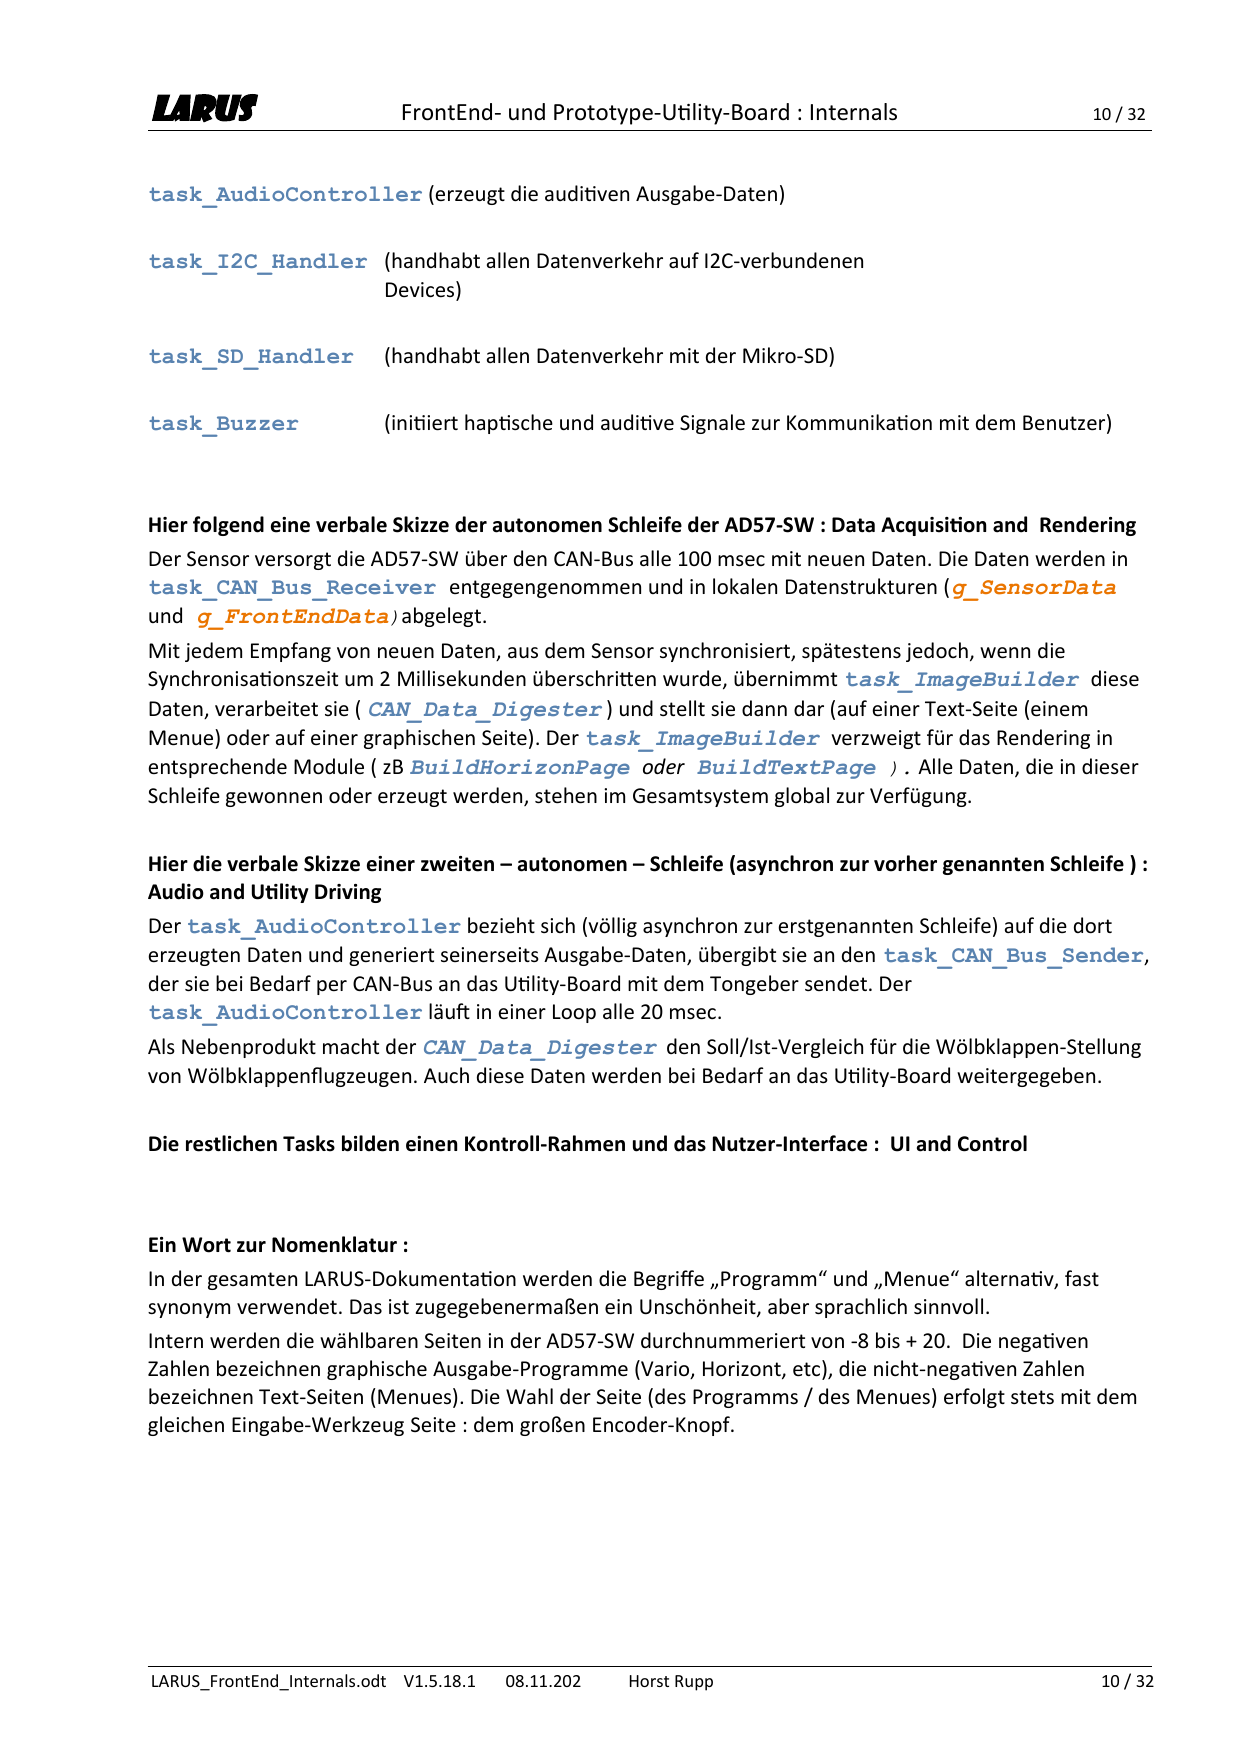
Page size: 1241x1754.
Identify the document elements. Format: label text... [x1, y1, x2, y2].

text task_SD_Handler (handhabt allen Datenverkehr mit der Mikro-SD) [148, 341, 1152, 370]
subtitle Mit jedem Empfang von neuen Daten, aus dem Sensor synchronisiert, spätestens jedoch, wenn die Synchronisationszeit um 2 Millisekunden überschritten wurde, übernimmt task_ImageBuilder diese Daten, verarbeitet sie ( CAN_Data_Digester ) und stellt sie dann dar (auf einer Text-Seite (einem Menue) oder auf einer graphischen Seite). Der task_ImageBuilder verzweigt für das Rendering in entsprechende Module ( zB BuildHorizonPage oder BuildTextPage ). Alle Daten, die in dieser Schleife gewonnen oder erzeugt werden, stehen im Gesamtsystem global zur Verfügung. [148, 636, 1152, 809]
text task_AudioController (erzeugt die auditiven Ausgabe-Daten) [148, 179, 1152, 208]
subtitle Der Sensor versorgt die AD57-SW über den CAN-Bus alle 100 msec mit neuen Daten. Die Daten werden in task_CAN_Bus_Receiver entgegengenommen und in lokalen Datenstrukturen (g_SensorData und g_FrontEndData)abgelegt. [148, 544, 1152, 631]
subtitle Intern werden die wählbaren Seiten in der AD57-SW durchnummeriert von -8 bis + 20. Die negativen Zahlen bezeichnen graphische Ausgabe-Programme (Vario, Horizont, etc), die nicht-negativen Zahlen bezeichnen Text-Seiten (Menues). Die Wahl der Seite (des Programms / des Menues) erfolgt stets mit dem gleichen Eingabe-Werkzeug Seite : dem großen Encoder-Knopf. [148, 1326, 1152, 1438]
subtitle Hier folgend eine verbale Skizze der autonomen Schleife der AD57-SW : Data Acquisition and Rendering [148, 510, 1152, 538]
subtitle Ein Wort zur Nomenklatur : [148, 1231, 1152, 1258]
text task_I2C_Handler (handhabt allen Datenverkehr auf I2C-verbundenen Devices) [148, 246, 1152, 303]
text Als Nebenprodukt macht der CAN_Data_Digester den Soll/Ist-Vergleich für die Wölbklappen-Stellung von Wölbklappenflugzeugen. Auch diese Daten werden bei Bedarf an das Utility-Board weitergegeben. [148, 1032, 1152, 1089]
subtitle Die restlichen Tasks bilden einen Kontroll-Rahmen und das Nutzer-Interface : UI and Control [148, 1129, 1152, 1157]
text Hier die verbale Skizze einer zweiten – autonomen – Schleife (asynchron zur vorher genannten Schleife ) : Audio and Utility Driving [148, 849, 1152, 905]
subtitle In der gesamten LARUS-Dokumentation werden die Begriffe „Programm“ und „Menue“ alternativ, fast synonym verwendet. Das ist zugegebenermaßen ein Unschönheit, aber sprachlich sinnvoll. [148, 1264, 1152, 1320]
text Der task_AudioController bezieht sich (völlig asynchron zur erstgenannten Schleife) auf die dort erzeugten Daten und generiert seinerseits Ausgabe-Daten, übergibt sie an den task_CAN_Bus_Sender, der sie bei Bedarf per CAN-Bus an das Utility-Board mit dem Tongeber sendet. Der task_AudioController läuft in einer Loop alle 20 msec. [148, 911, 1152, 1026]
text task_Buzzer (initiiert haptische und auditive Signale zur Kommunikation mit dem Benutzer) [148, 408, 1152, 437]
